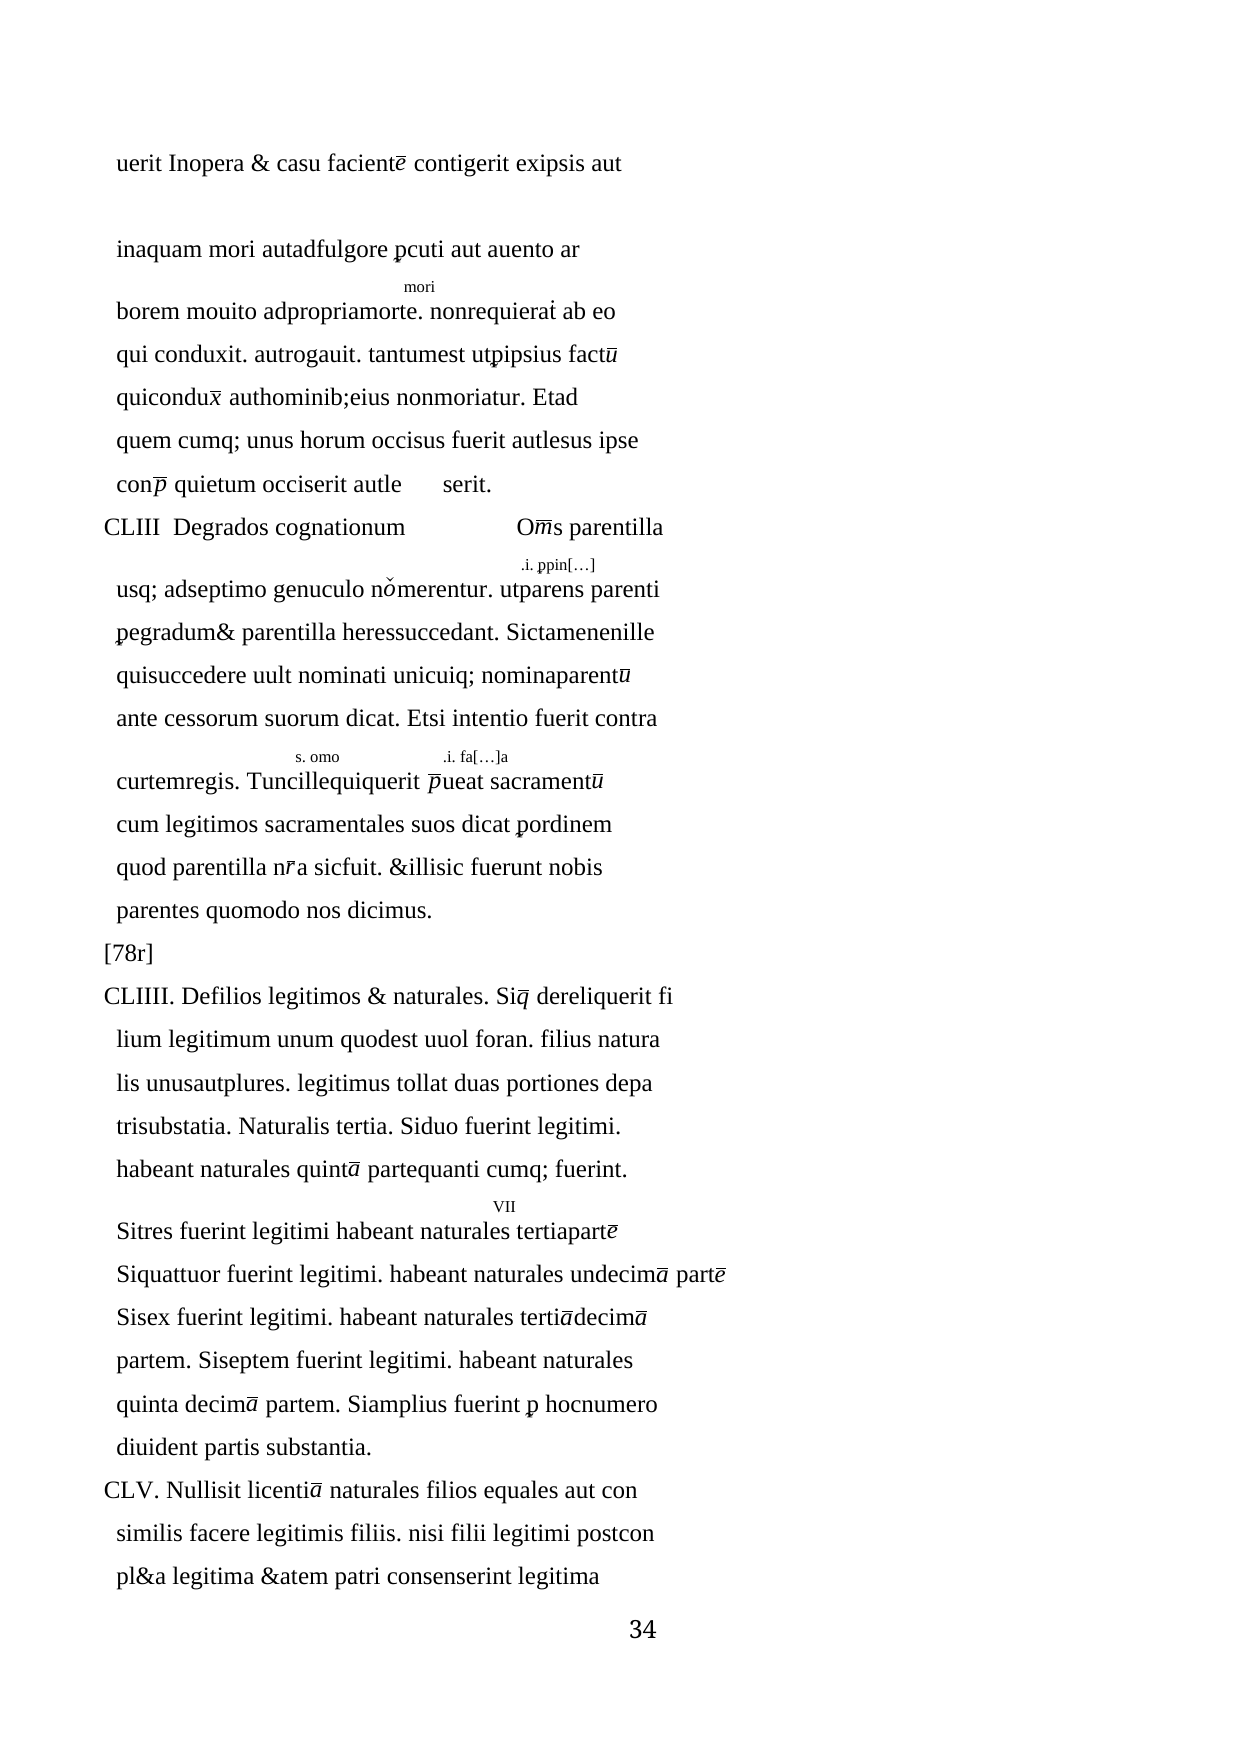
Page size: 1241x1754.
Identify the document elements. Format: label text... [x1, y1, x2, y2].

text ᵱegradum& parentilla heressuccedant. Sictamenenille [103, 617, 1211, 646]
text s. omo .i. fa[…]a [103, 747, 1211, 766]
text [78r] [103, 938, 1211, 967]
text borem mouito adpropriamorte. nonrequieraṫ ab eo [103, 296, 1211, 325]
text habeant naturales quint partequanti cumq; fuerint. [103, 1154, 1211, 1183]
text quinta decim partem. Siamplius fuerint ᵱ hocnumero [103, 1389, 1211, 1417]
text qui conduxit. autrogauit. tantumest utᵱipsius fact [103, 339, 1211, 368]
text VII [103, 1197, 1211, 1216]
text pl&a legitima &atem patri consenserint legitima [103, 1561, 1211, 1590]
text lis unusautplures. legitimus tollat duas portiones depa [103, 1068, 1211, 1096]
text curtemregis. Tuncillequiquerit ueat sacrament [103, 766, 1211, 794]
text CLIII Degrados cognationum Os parentilla [103, 512, 1211, 541]
text CLV. Nullisit licenti naturales filios equales aut con [103, 1475, 1211, 1504]
text parentes quomodo nos dicimus. [103, 895, 1211, 924]
text Sitres fuerint legitimi habeant naturales tertiapart [103, 1216, 1211, 1245]
text uerit Inopera & casu facient contigerit exipsis aut [103, 148, 1211, 176]
text quicondu authominib;eius nonmoriatur. Etad [103, 382, 1211, 411]
text trisubstatia. Naturalis tertia. Siduo fuerint legitimi. [103, 1111, 1211, 1139]
text quod parentilla na sicfuit. &illisic fuerunt nobis [103, 852, 1211, 881]
text inaquam mori autadfulgore ᵱcuti aut auento ar [103, 234, 1211, 263]
text quem cumq; unus horum occisus fuerit autlesus ipse [103, 426, 1211, 454]
text con quietum occiserit autle serit. [103, 469, 1211, 497]
text mori [103, 277, 1211, 296]
text ante cessorum suorum dicat. Etsi intentio fuerit contra [103, 703, 1211, 732]
text diuident partis substantia. [103, 1432, 1211, 1461]
text cum legitimos sacramentales suos dicat ᵱordinem [103, 809, 1211, 838]
text similis facere legitimis filiis. nisi filii legitimi postcon [103, 1518, 1211, 1547]
text Siquattuor fuerint legitimi. habeant naturales undecim part [103, 1259, 1211, 1288]
text .i. ᵱpin[…] [103, 555, 1211, 574]
text usq; adseptimo genuculo nmerentur. utparens parenti [103, 574, 1211, 603]
text partem. Siseptem fuerint legitimi. habeant naturales [103, 1346, 1211, 1374]
text quisuccedere uult nominati unicuiq; nominaparent [103, 660, 1211, 689]
text lium legitimum unum quodest uuol foran. filius natura [103, 1024, 1211, 1053]
text CLIIII. Defilios legitimos & naturales. Si dereliquerit fi [103, 981, 1211, 1010]
text Sisex fuerint legitimi. habeant naturales tertidecim [103, 1302, 1211, 1331]
